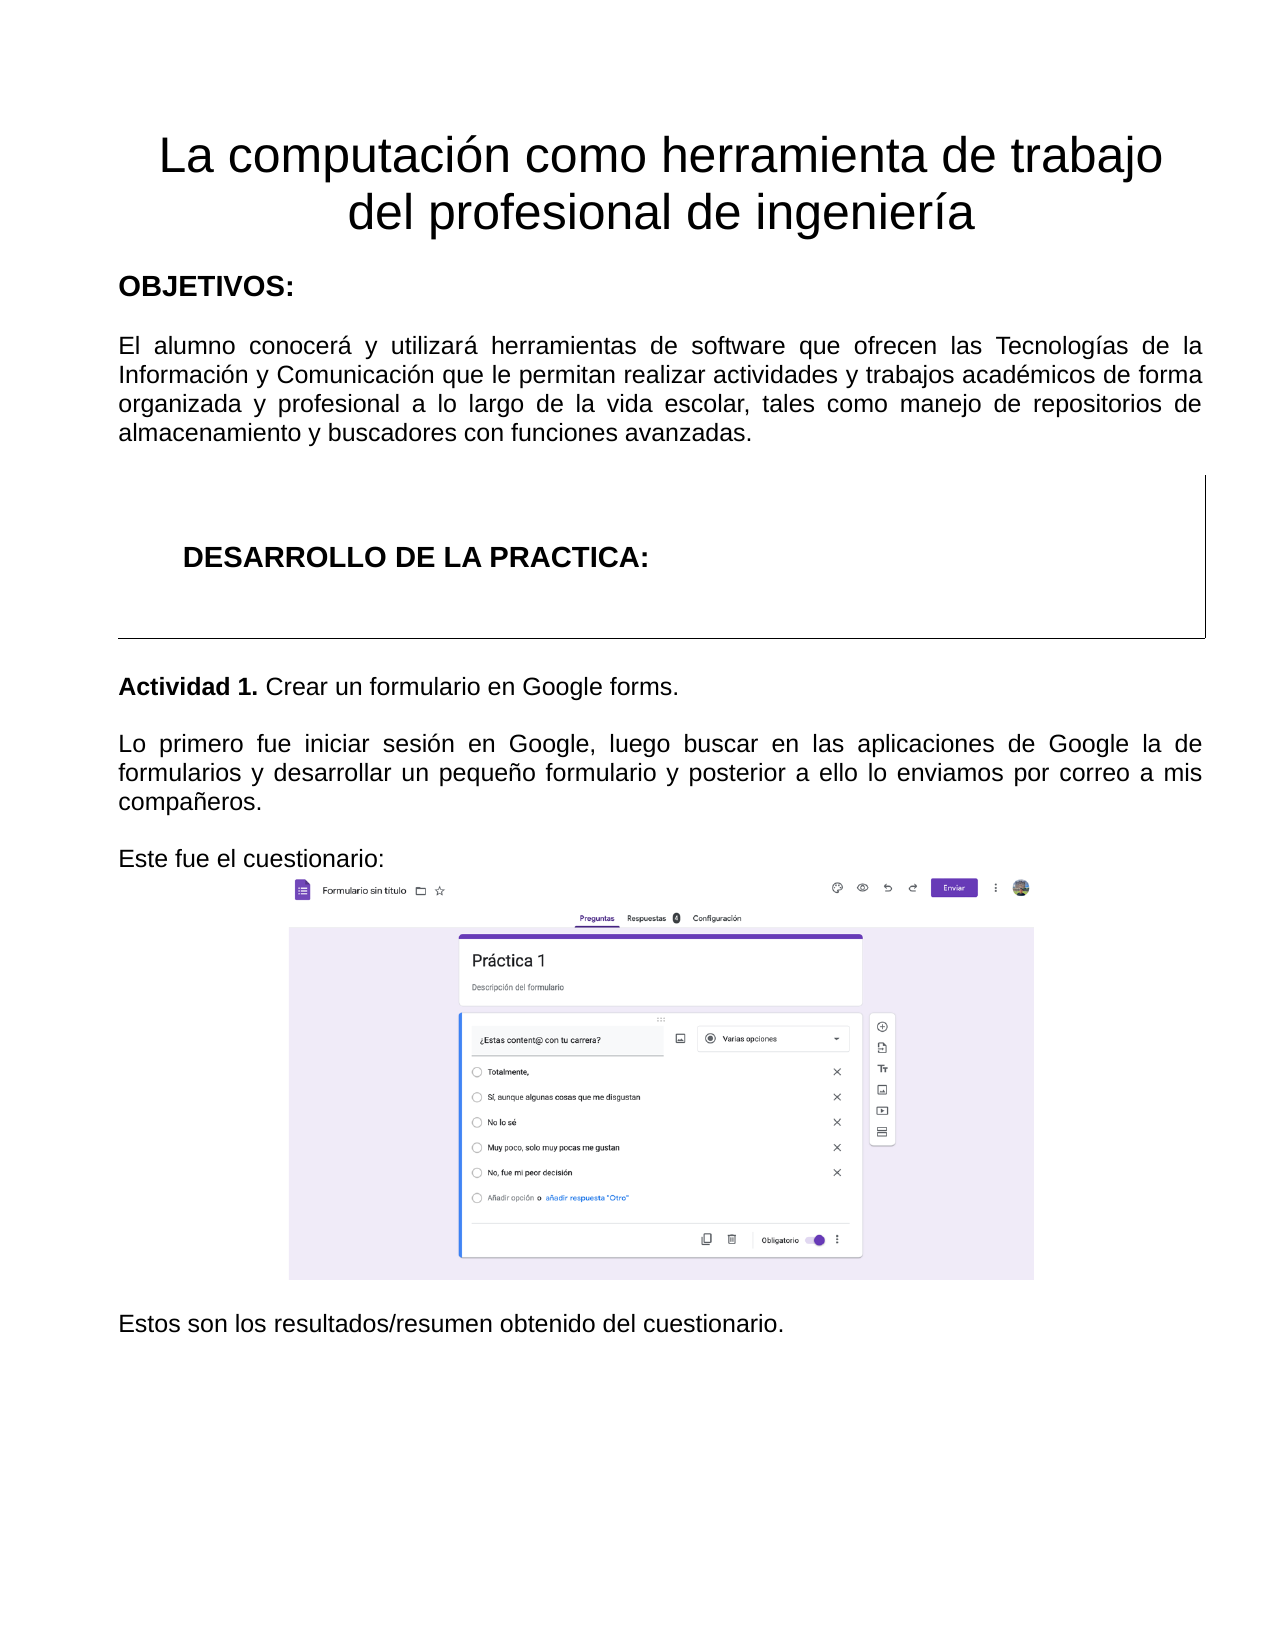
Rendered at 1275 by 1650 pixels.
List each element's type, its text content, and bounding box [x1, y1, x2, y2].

text Este fue el cuestionario: [118, 844, 1205, 873]
text La computación como herramienta de trabajo del profesional de ingeniería [118, 125, 1205, 240]
text Lo primero fue iniciar sesión en Google, luego buscar en las aplicaciones de Google la de formularios y desarrollar un pequeño formulario y posterior a ello lo enviamos por correo a mis compañeros. [118, 729, 1205, 815]
text Estos son los resultados/resumen obtenido del cuestionario. [118, 1309, 1205, 1337]
text Actividad 1. Crear un formulario en Google forms. [118, 672, 1205, 700]
text El alumno conocerá y utilizará herramientas de software que ofrecen las Tecnologías de la Información y Comunicación que le permitan realizar actividades y trabajos académicos de forma organizada y profesional a lo largo de la vida escolar, tales como manejo de repositorios de almacenamiento y buscadores con funciones avanzadas. [118, 331, 1205, 446]
text OBJETIVOS: [118, 269, 1205, 303]
text DESARROLLO DE LA PRACTICA: [118, 475, 1205, 638]
